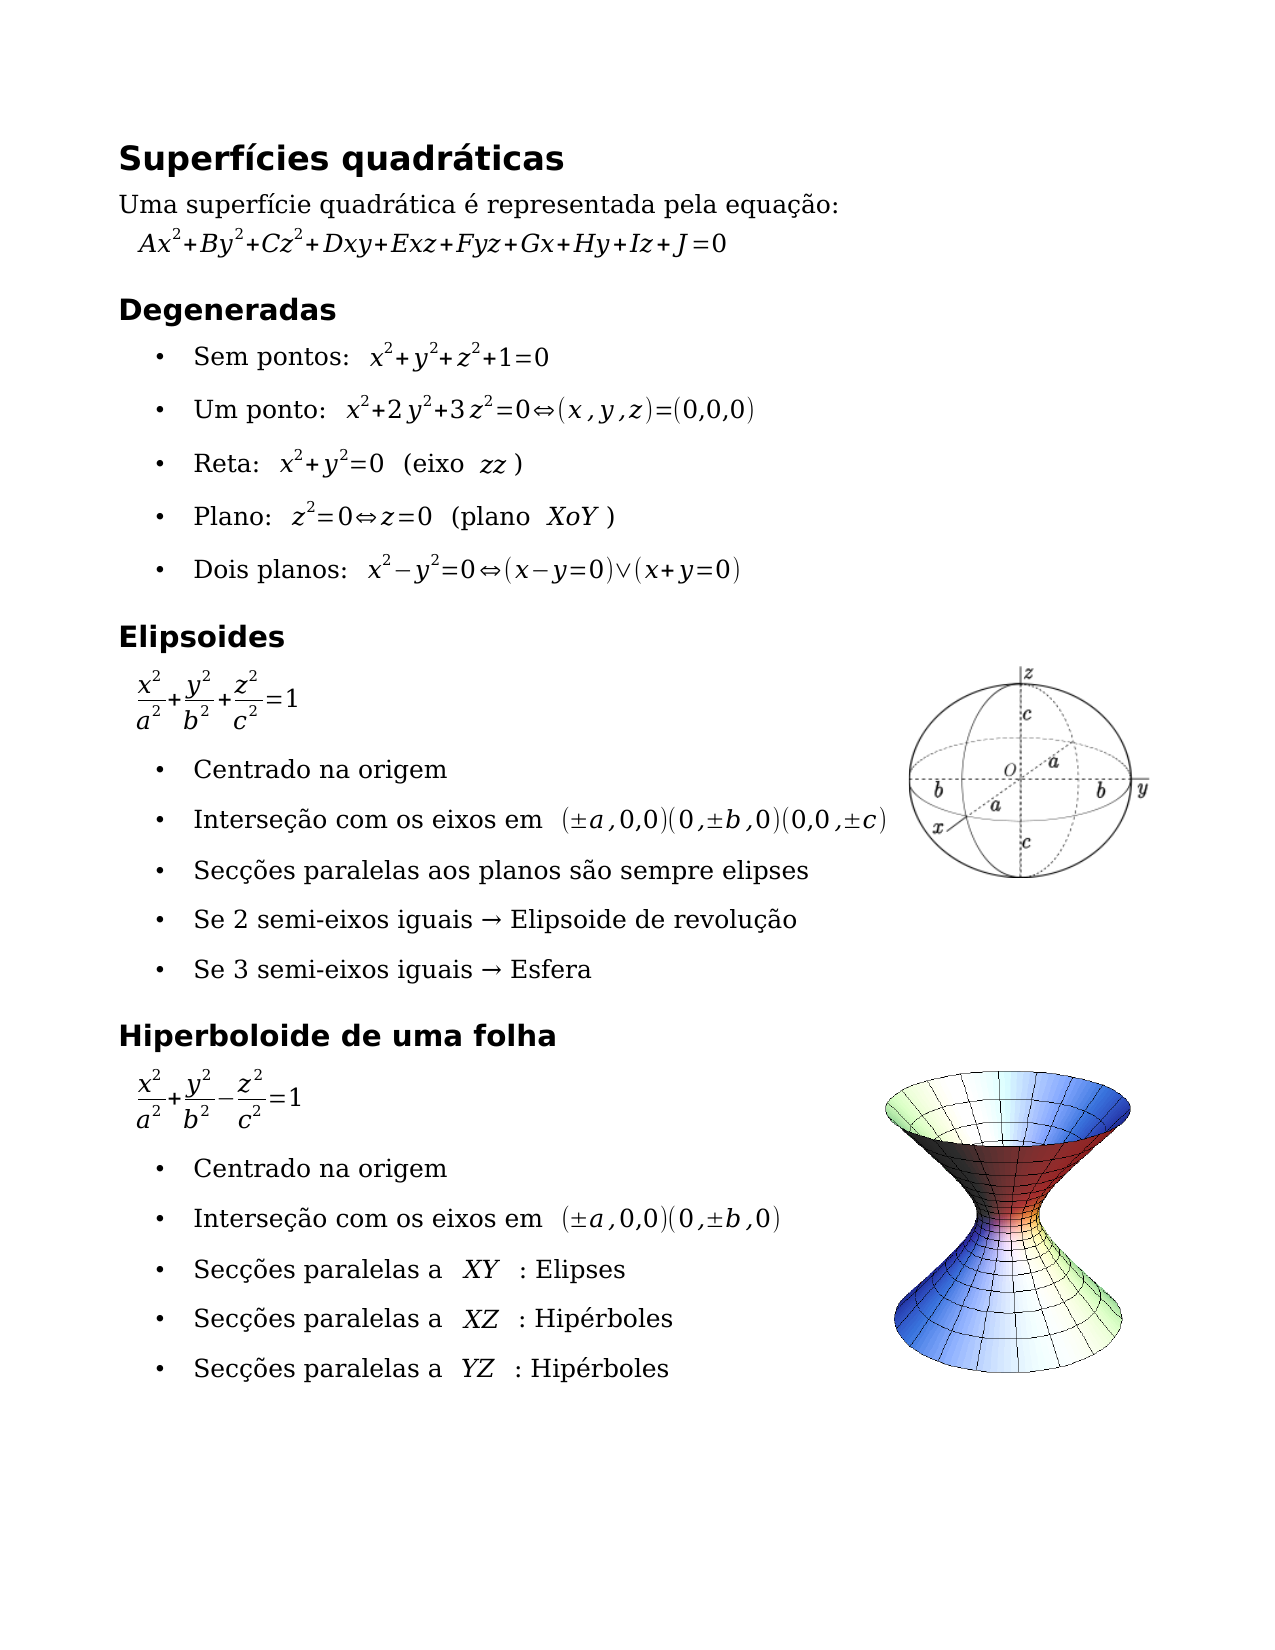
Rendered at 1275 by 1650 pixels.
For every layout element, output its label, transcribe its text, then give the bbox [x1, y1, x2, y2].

list Reta:(eixo ) [156, 446, 1157, 478]
list Sem pontos: [156, 339, 1157, 372]
subtitle Elipsoides [118, 620, 1157, 654]
list [1137, 1204, 1157, 1235]
list [1137, 1155, 1157, 1184]
list Interseção com os eixos em [156, 1204, 875, 1235]
list Secções paralelas aos planos são sempre elipses [156, 856, 1157, 885]
list Centrado na origem [156, 756, 908, 785]
list Secções paralelas a: Elipses [156, 1255, 875, 1284]
list Centrado na origem [156, 1155, 875, 1184]
subtitle Degeneradas [118, 293, 1157, 327]
subtitle Superfícies quadráticas [118, 139, 1157, 178]
list Um ponto: [156, 392, 1157, 426]
list Dois planos: [156, 552, 1157, 585]
picture [875, 1059, 1137, 1381]
list Interseção com os eixos em [156, 805, 908, 836]
list Secções paralelas a: Hipérboles [156, 1305, 875, 1334]
subtitle Hiperboloide de uma folha [118, 1019, 1157, 1053]
list [1137, 1255, 1157, 1284]
list Secções paralelas a: Hipérboles [156, 1354, 1157, 1383]
list Se 2 semi-eixos iguais → Elipsoide de revolução [156, 906, 1157, 935]
text Uma superfície quadrática é representada pela equação: [118, 191, 1157, 258]
picture [908, 666, 1150, 878]
list Plano:(plano ) [156, 499, 1157, 531]
list Se 3 semi-eixos iguais → Esfera [156, 955, 1157, 984]
